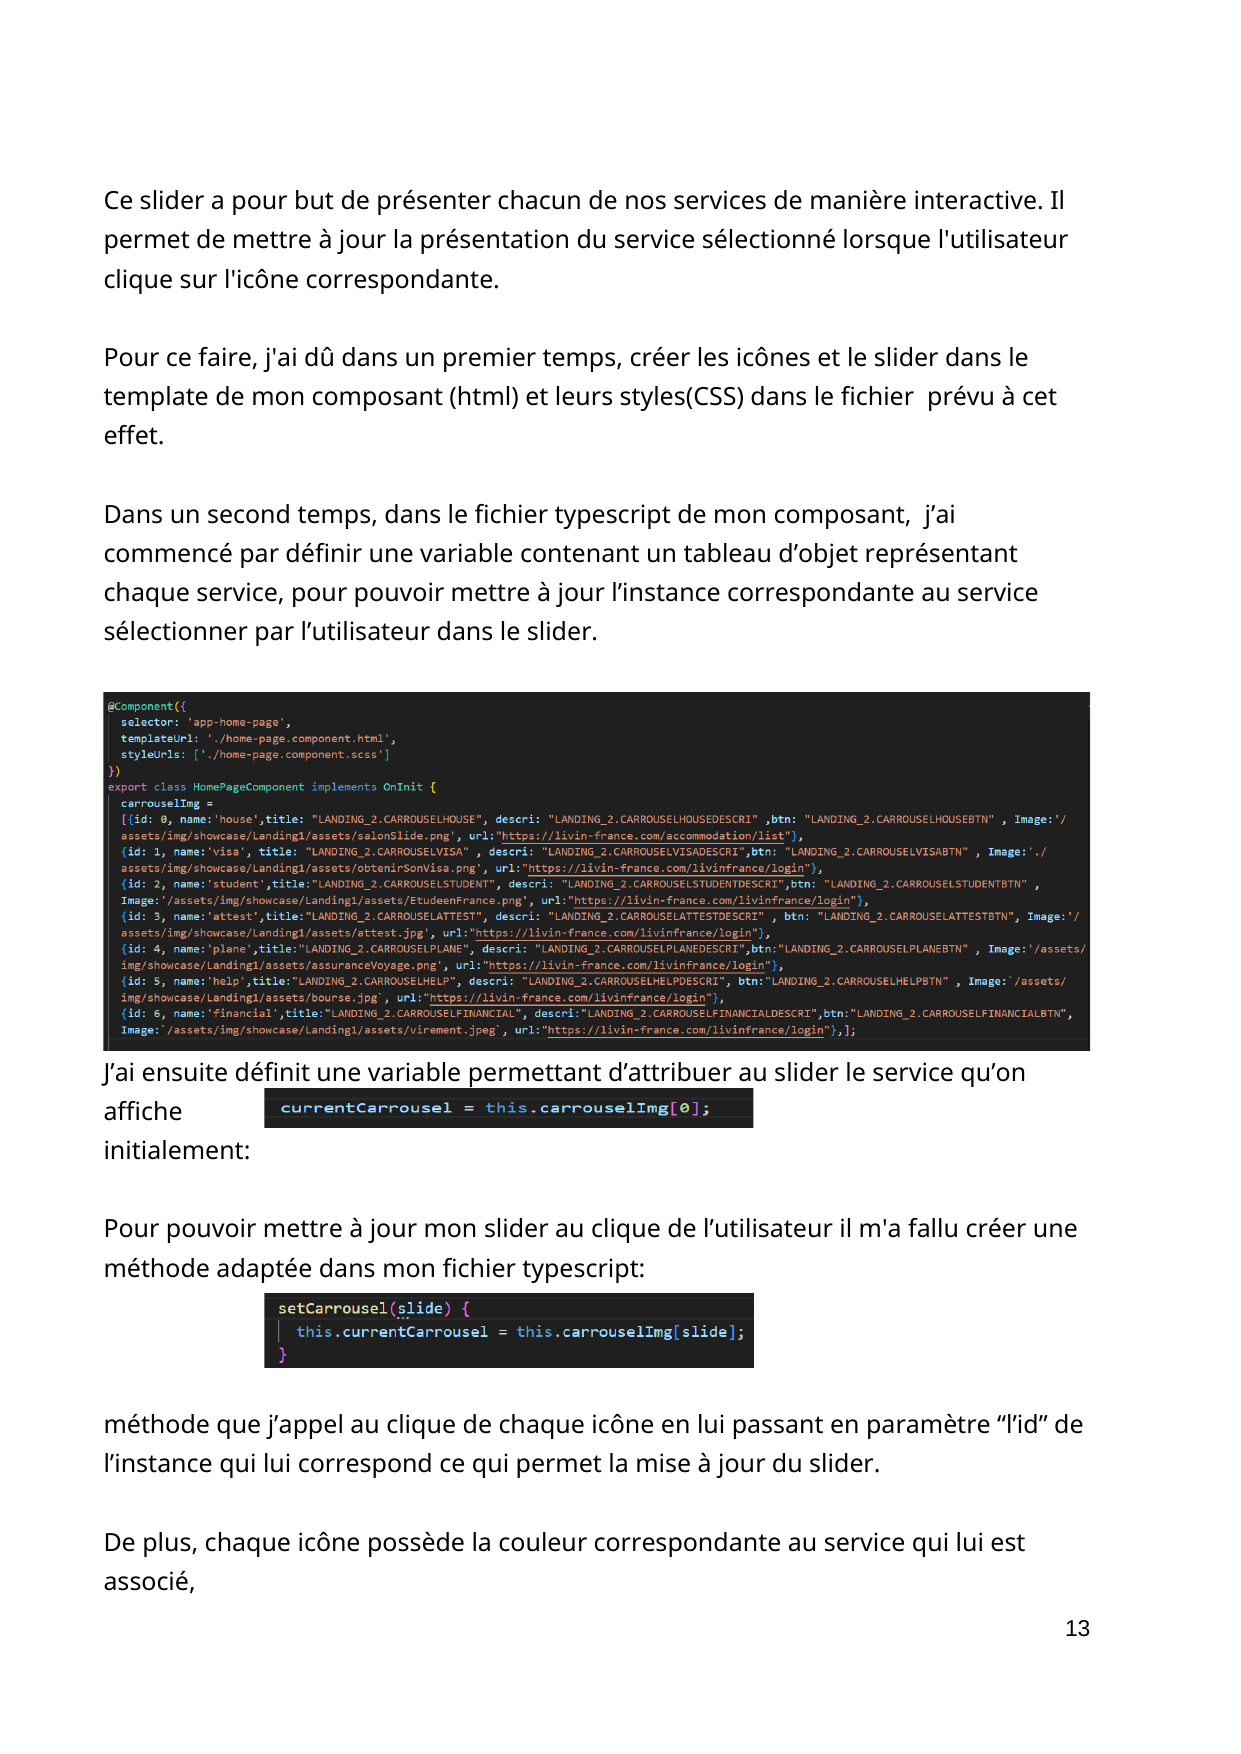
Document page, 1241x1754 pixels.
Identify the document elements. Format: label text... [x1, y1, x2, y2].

picture [103, 692, 1091, 1051]
text De plus, chaque icône possède la couleur correspondante au service qui lui est associé, [103, 1524, 1090, 1598]
text initialement: [103, 1133, 1090, 1167]
text Ce slider a pour but de présenter chacun de nos services de manière interactive. Il permet de mettre à jour la présentation du service sélectionné lorsque l'utilisateur clique sur l'icône correspondante. [103, 183, 1090, 295]
text méthode que j’appel au clique de chaque icône en lui passant en paramètre “l’id” de l’instance qui lui correspond ce qui permet la mise à jour du slider. [103, 1407, 1090, 1480]
picture [264, 1293, 754, 1368]
text J’ai ensuite définit une variable permettant d’attribuer au slider le service qu’on affiche [103, 1054, 1090, 1128]
text Pour ce faire, j'ai dû dans un premier temps, créer les icônes et le slider dans le template de mon composant (html) et leurs styles(CSS) dans le fichier prévu à cet effet. [103, 340, 1090, 452]
text Pour pouvoir mettre à jour mon slider au clique de l’utilisateur il m'a fallu créer une méthode adaptée dans mon fichier typescript: [103, 1211, 1090, 1284]
text Dans un second temps, dans le fichier typescript de mon composant, j’ai commencé par définir une variable contenant un tableau d’objet représentant chaque service, pour pouvoir mettre à jour l’instance correspondante au service sélectionner par l’utilisateur dans le slider. [103, 496, 1090, 648]
